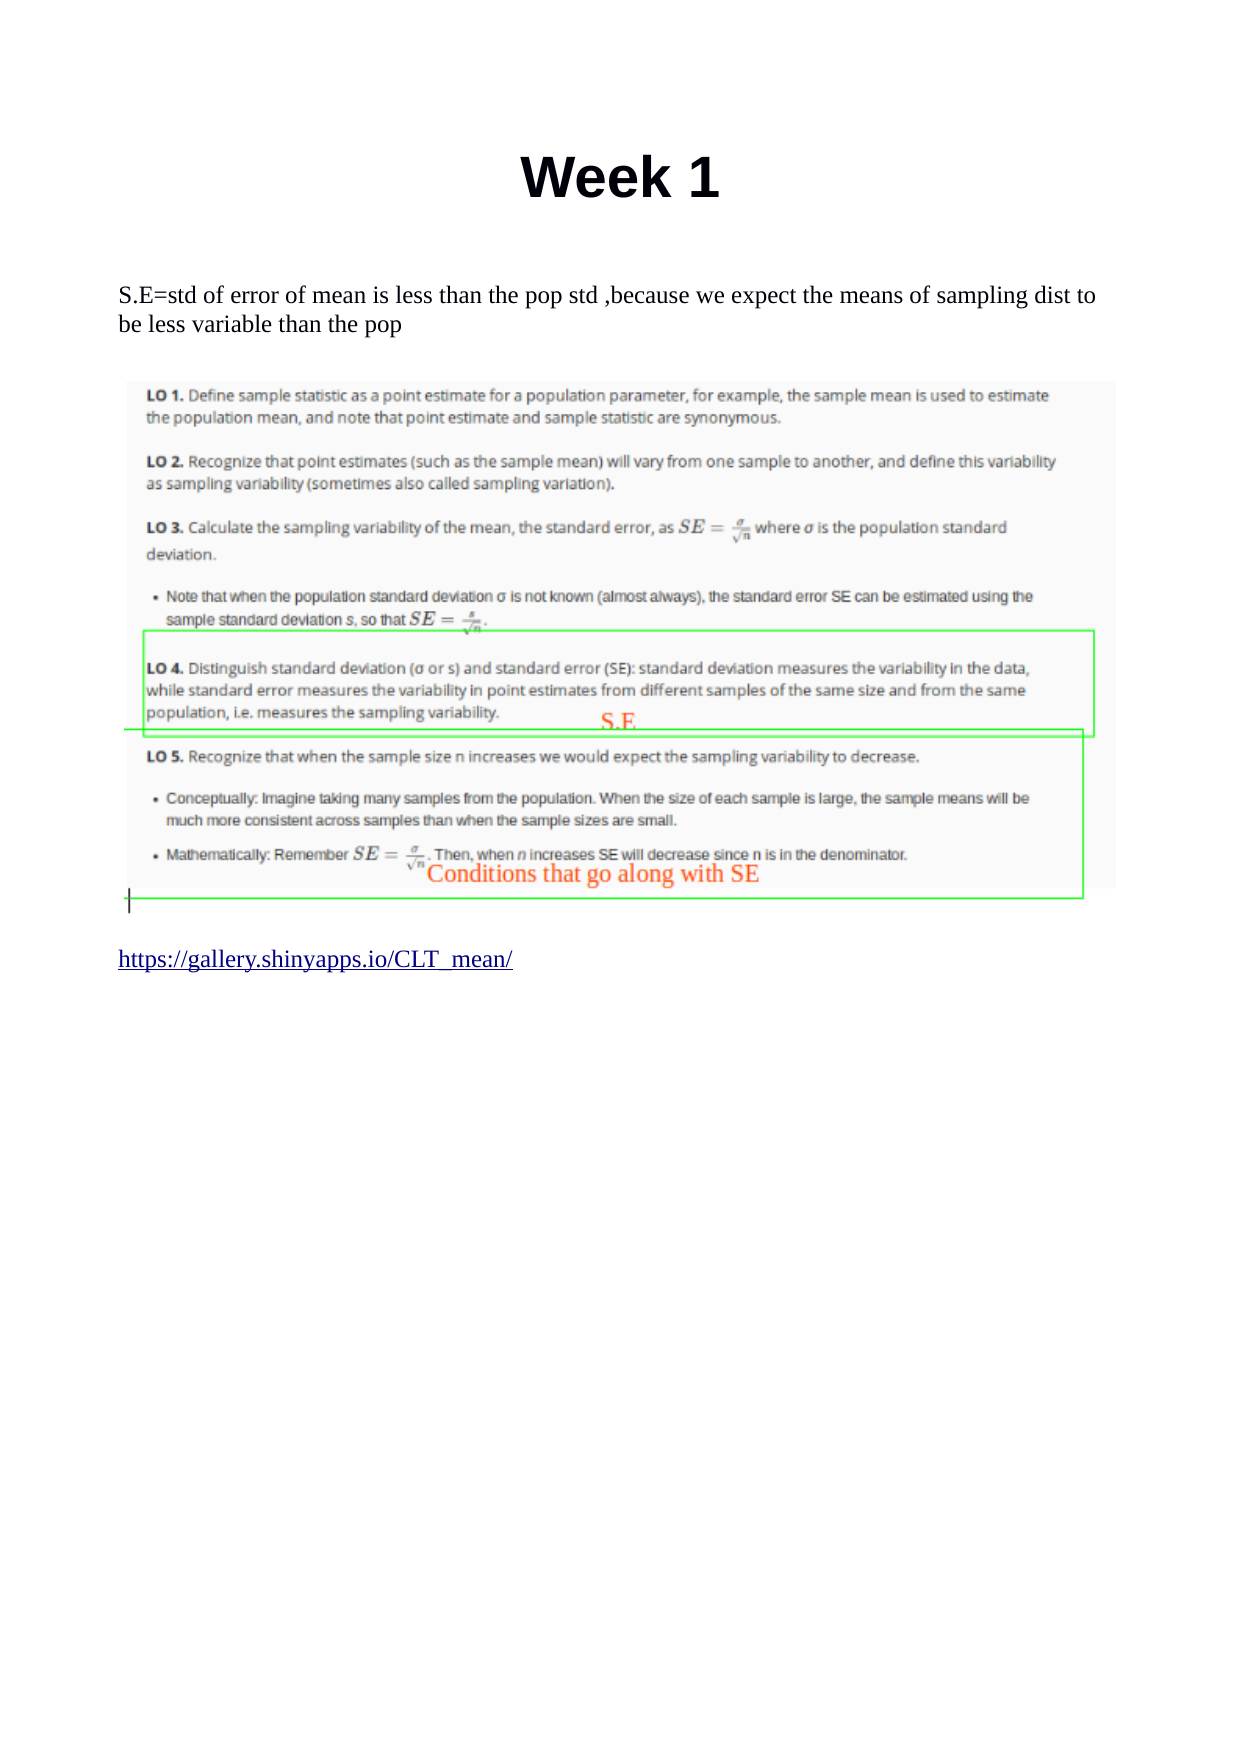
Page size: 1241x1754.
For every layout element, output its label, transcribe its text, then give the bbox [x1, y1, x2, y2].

text S.E=std of error of mean is less than the pop std ,because we expect the means of sampling dist to be less variable than the pop [118, 280, 1122, 338]
title Week 1 [118, 143, 1122, 210]
picture [124, 366, 1117, 915]
text https://gallery.shinyapps.io/CLT_mean/ [118, 944, 1122, 972]
